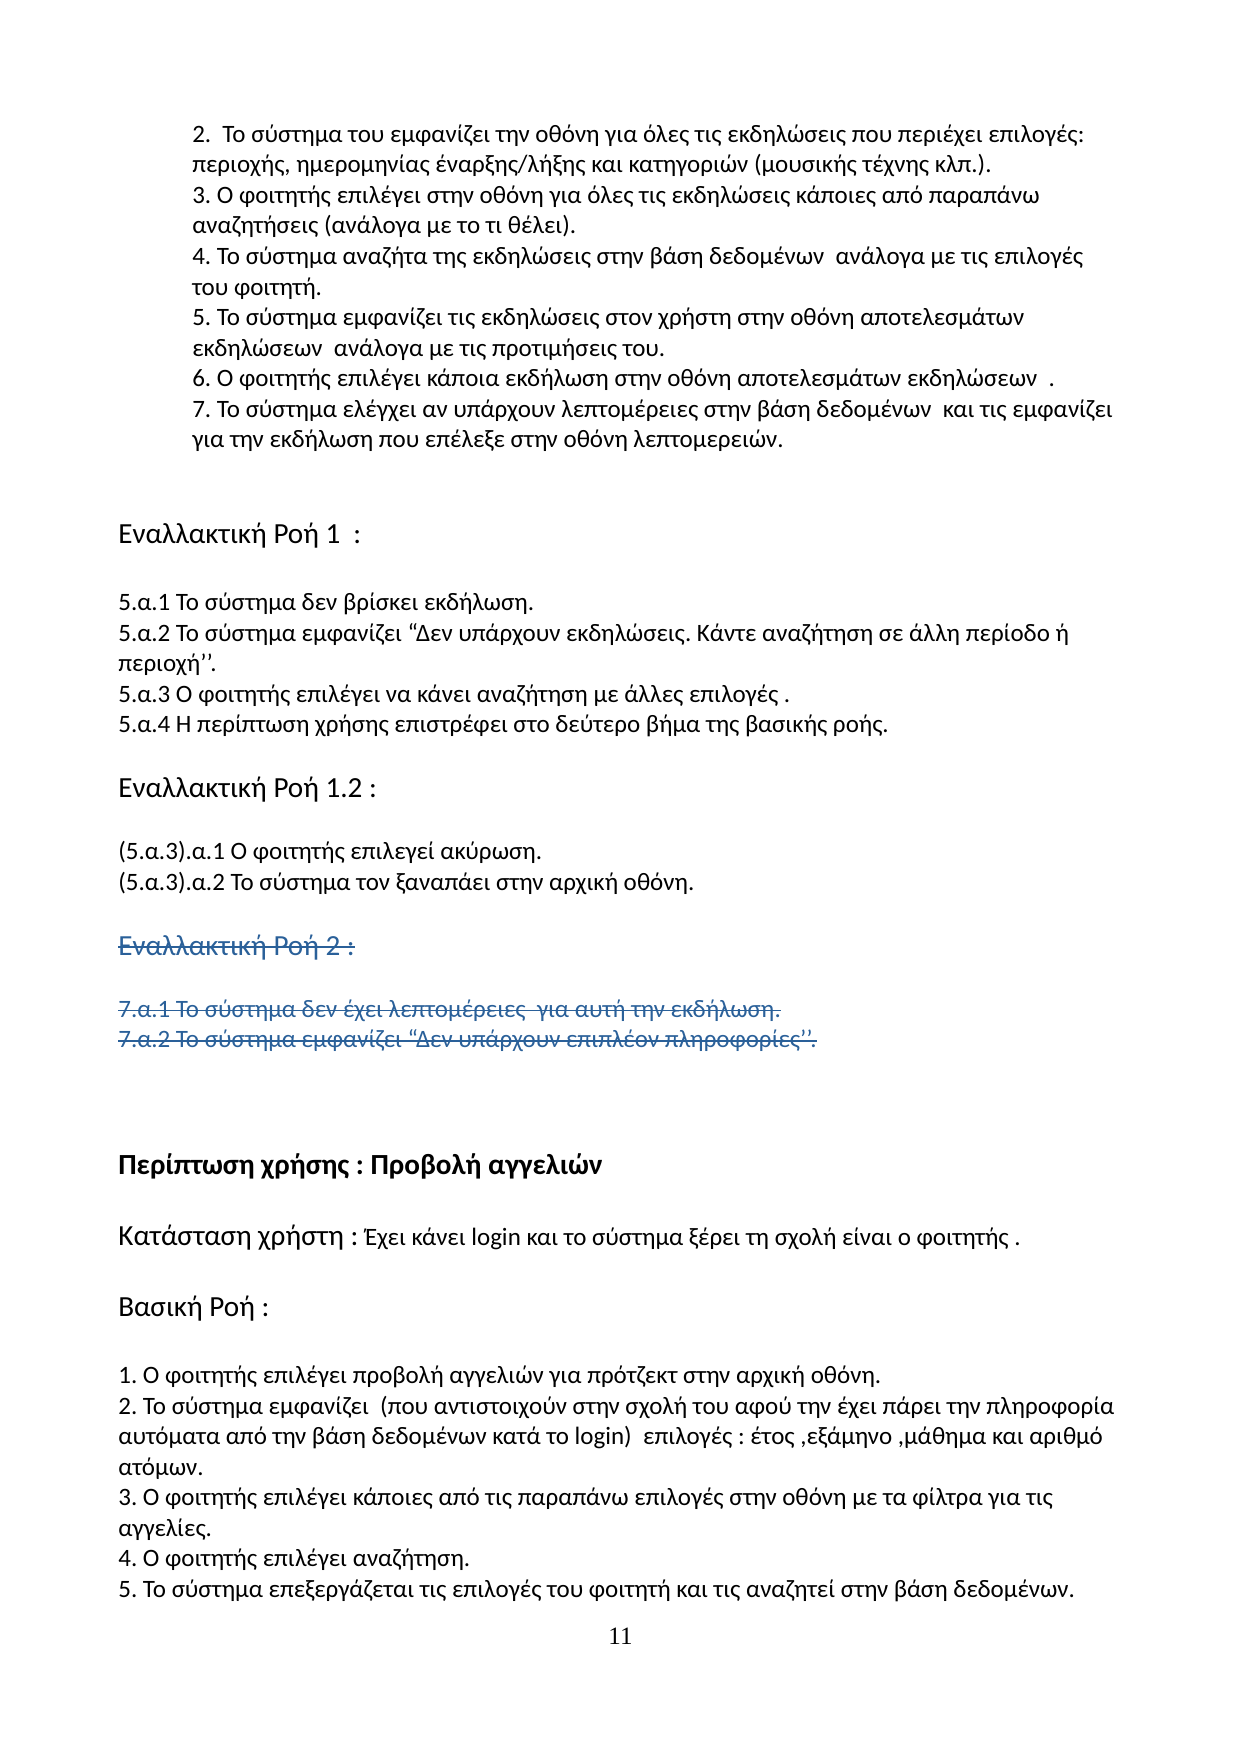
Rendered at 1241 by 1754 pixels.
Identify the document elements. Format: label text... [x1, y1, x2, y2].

text 2. Το σύστημα εμφανίζει (που αντιστοιχούν στην σχολή του αφού την έχει πάρει την πληροφορία αυτόματα από την βάση δεδομένων κατά το login) επιλογές : έτος ,εξάμηνο ,μάθημα και αριθμό ατόμων. [118, 1390, 1122, 1482]
text Εναλλακτική Ροή 1 : [118, 515, 1122, 551]
text 3. Ο φοιτητής επιλέγει κάποιες από τις παραπάνω επιλογές στην οθόνη με τα φίλτρα για τις αγγελίες. [118, 1482, 1122, 1543]
text Εναλλακτική Ροή 1.2 : [118, 769, 1122, 805]
text 5.α.1 Το σύστημα δεν βρίσκει εκδήλωση. [118, 586, 1122, 617]
text 5.α.3 Ο φοιτητής επιλέγει να κάνει αναζήτηση με άλλες επιλογές . [118, 678, 1122, 708]
text 4. Το σύστημα αναζήτα της εκδηλώσεις στην βάση δεδομένων ανάλογα με τις επιλογές του φοιτητή. [118, 240, 1122, 301]
text 7.α.2 Το σύστημα εμφανίζει “Δεν υπάρχουν επιπλέον πληροφορίες’’. [118, 1024, 1122, 1054]
text 6. Ο φοιτητής επιλέγει κάποια εκδήλωση στην οθόνη αποτελεσμάτων εκδηλώσεων . [118, 362, 1122, 393]
text Κατάσταση χρήστη : Έχει κάνει login και το σύστημα ξέρει τη σχολή είναι ο φοιτητής . [118, 1217, 1122, 1253]
text 5. Το σύστημα εμφανίζει τις εκδηλώσεις στον χρήστη στην οθόνη αποτελεσμάτων εκδηλώσεων ανάλογα με τις προτιμήσεις του. [118, 301, 1122, 362]
text 1. Ο φοιτητής επιλέγει προβολή αγγελιών για πρότζεκτ στην αρχική οθόνη. [118, 1359, 1122, 1390]
text Βασική Ροή : [118, 1288, 1122, 1324]
text 5.α.2 Το σύστημα εμφανίζει “Δεν υπάρχουν εκδηλώσεις. Κάντε αναζήτηση σε άλλη περίοδο ή περιοχή’’. [118, 617, 1122, 678]
text 5. Το σύστημα επεξεργάζεται τις επιλογές του φοιτητή και τις αναζητεί στην βάση δεδομένων. [118, 1573, 1122, 1604]
text Περίπτωση χρήσης : Προβολή αγγελιών [118, 1146, 1122, 1181]
text (5.α.3).α.1 Ο φοιτητής επιλεγεί ακύρωση. [118, 835, 1122, 866]
text 7. Το σύστημα ελέγχει αν υπάρχουν λεπτομέρειες στην βάση δεδομένων και τις εμφανίζει για την εκδήλωση που επέλεξε στην οθόνη λεπτομερειών. [118, 393, 1122, 454]
text 5.α.4 Η περίπτωση χρήσης επιστρέφει στο δεύτερο βήμα της βασικής ροής. [118, 708, 1122, 739]
text 4. Ο φοιτητής επιλέγει αναζήτηση. [118, 1543, 1122, 1573]
text Εναλλακτική Ροή 2 : [118, 927, 1122, 963]
text 3. Ο φοιτητής επιλέγει στην οθόνη για όλες τις εκδηλώσεις κάποιες από παραπάνω αναζητήσεις (ανάλογα με το τι θέλει). [118, 179, 1122, 240]
text 7.α.1 Το σύστημα δεν έχει λεπτομέρειες για αυτή την εκδήλωση. [118, 993, 1122, 1024]
text 2. Το σύστημα του εμφανίζει την οθόνη για όλες τις εκδηλώσεις που περιέχει επιλογές: περιοχής, ημερομηνίας έναρξης/λήξης και κατηγοριών (μουσικής τέχνης κλπ.). [192, 118, 1122, 179]
text (5.α.3).α.2 Το σύστημα τον ξαναπάει στην αρχική οθόνη. [118, 866, 1122, 896]
